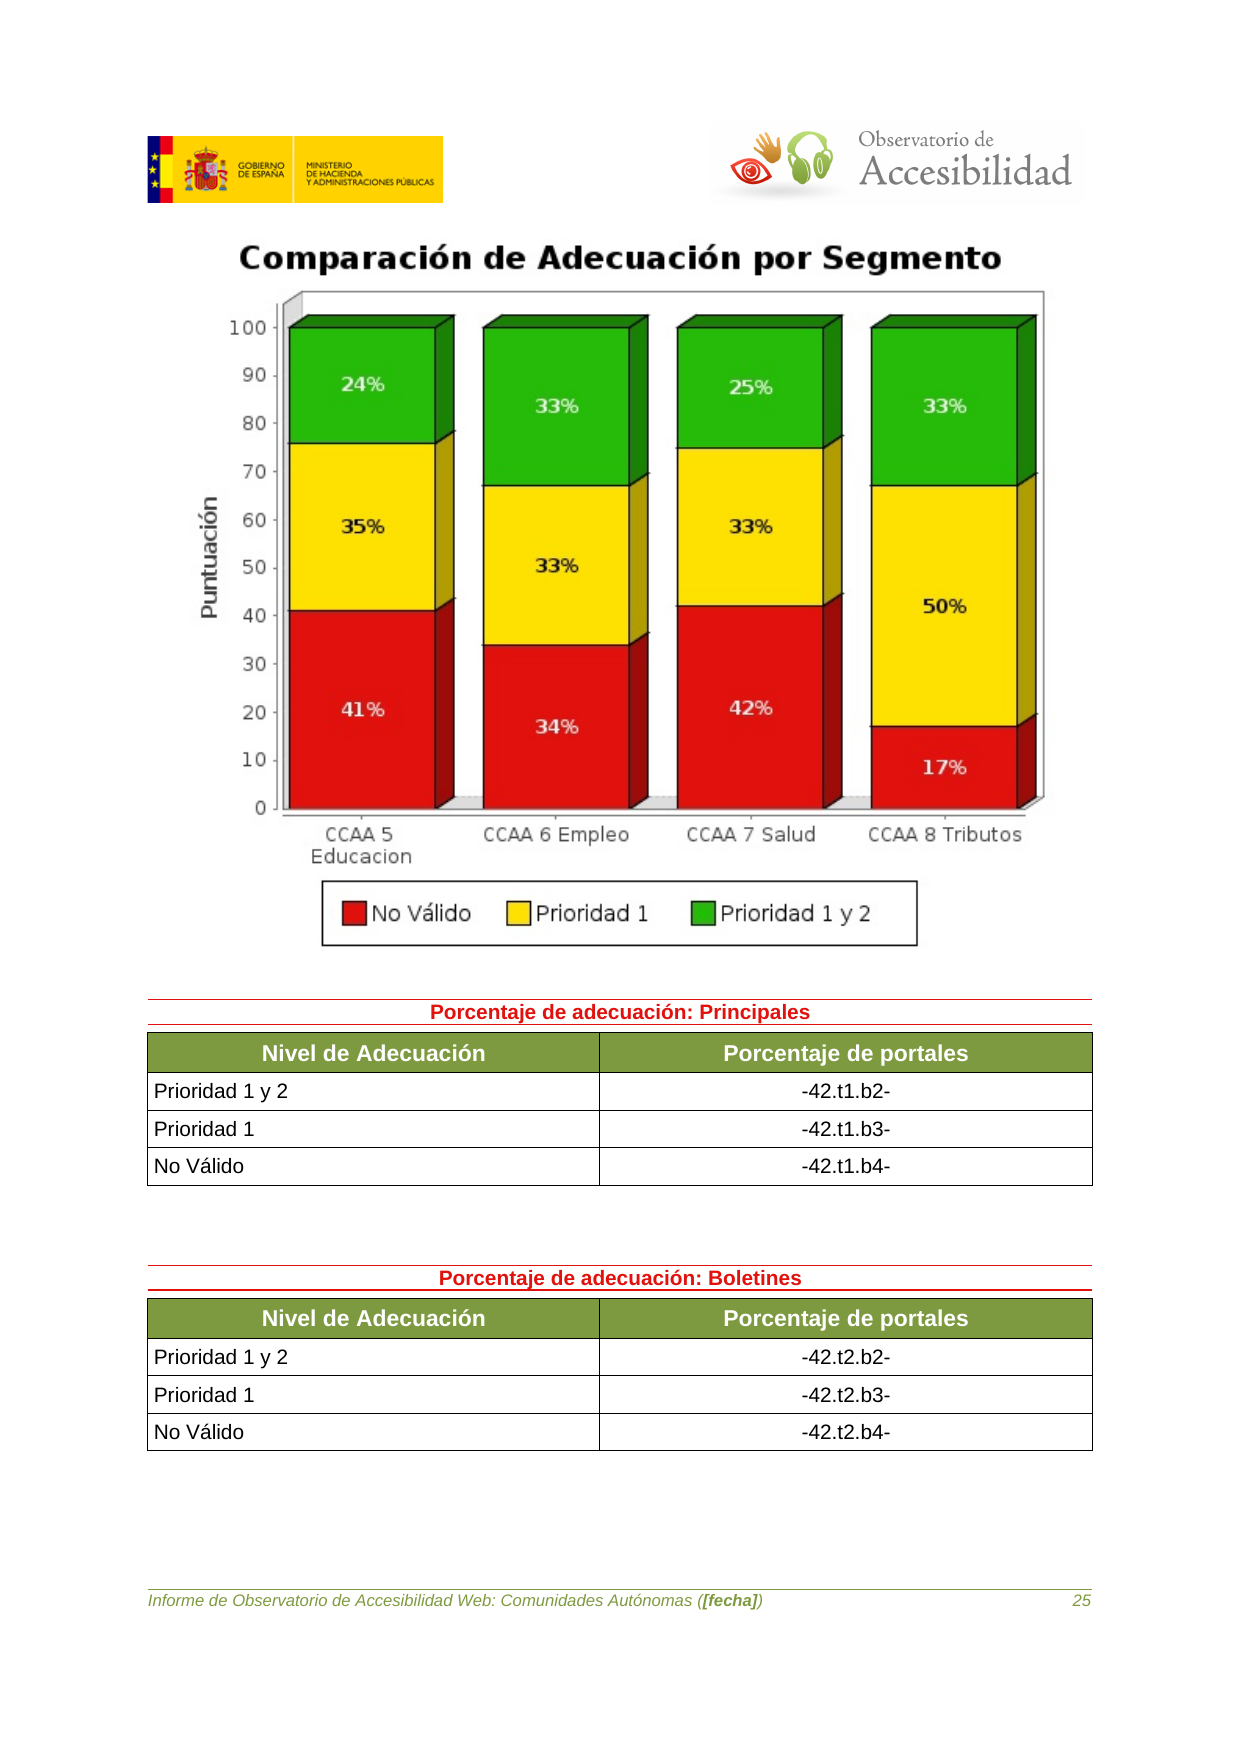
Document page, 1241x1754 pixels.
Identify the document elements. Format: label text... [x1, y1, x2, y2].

table_cell Prioridad 1 [148, 1111, 599, 1147]
table_header Nivel de Adecuación [148, 1033, 599, 1072]
table_header Porcentaje de portales [600, 1033, 1092, 1072]
text Porcentaje de adecuación: Principales [148, 1000, 1092, 1024]
table_cell -42.t2.b4- [600, 1414, 1092, 1450]
table_cell -42.t1.b2- [600, 1073, 1092, 1109]
table_cell -42.t1.b4- [600, 1148, 1092, 1184]
table_cell No Válido [148, 1414, 599, 1450]
picture [710, 122, 1086, 205]
table_cell Prioridad 1 y 2 [148, 1339, 599, 1375]
table_cell No Válido [148, 1148, 599, 1184]
table_cell Prioridad 1 [148, 1376, 599, 1413]
table_cell -42.t1.b3- [600, 1111, 1092, 1147]
text Porcentaje de adecuación: Boletines [148, 1266, 1092, 1289]
table_header Nivel de Adecuación [148, 1299, 599, 1338]
table_header Porcentaje de portales [600, 1299, 1092, 1338]
table_cell Prioridad 1 y 2 [148, 1073, 599, 1109]
table_cell -42.t2.b3- [600, 1376, 1092, 1413]
picture [178, 238, 1062, 948]
table_cell -42.t2.b2- [600, 1339, 1092, 1375]
picture [147, 136, 443, 203]
